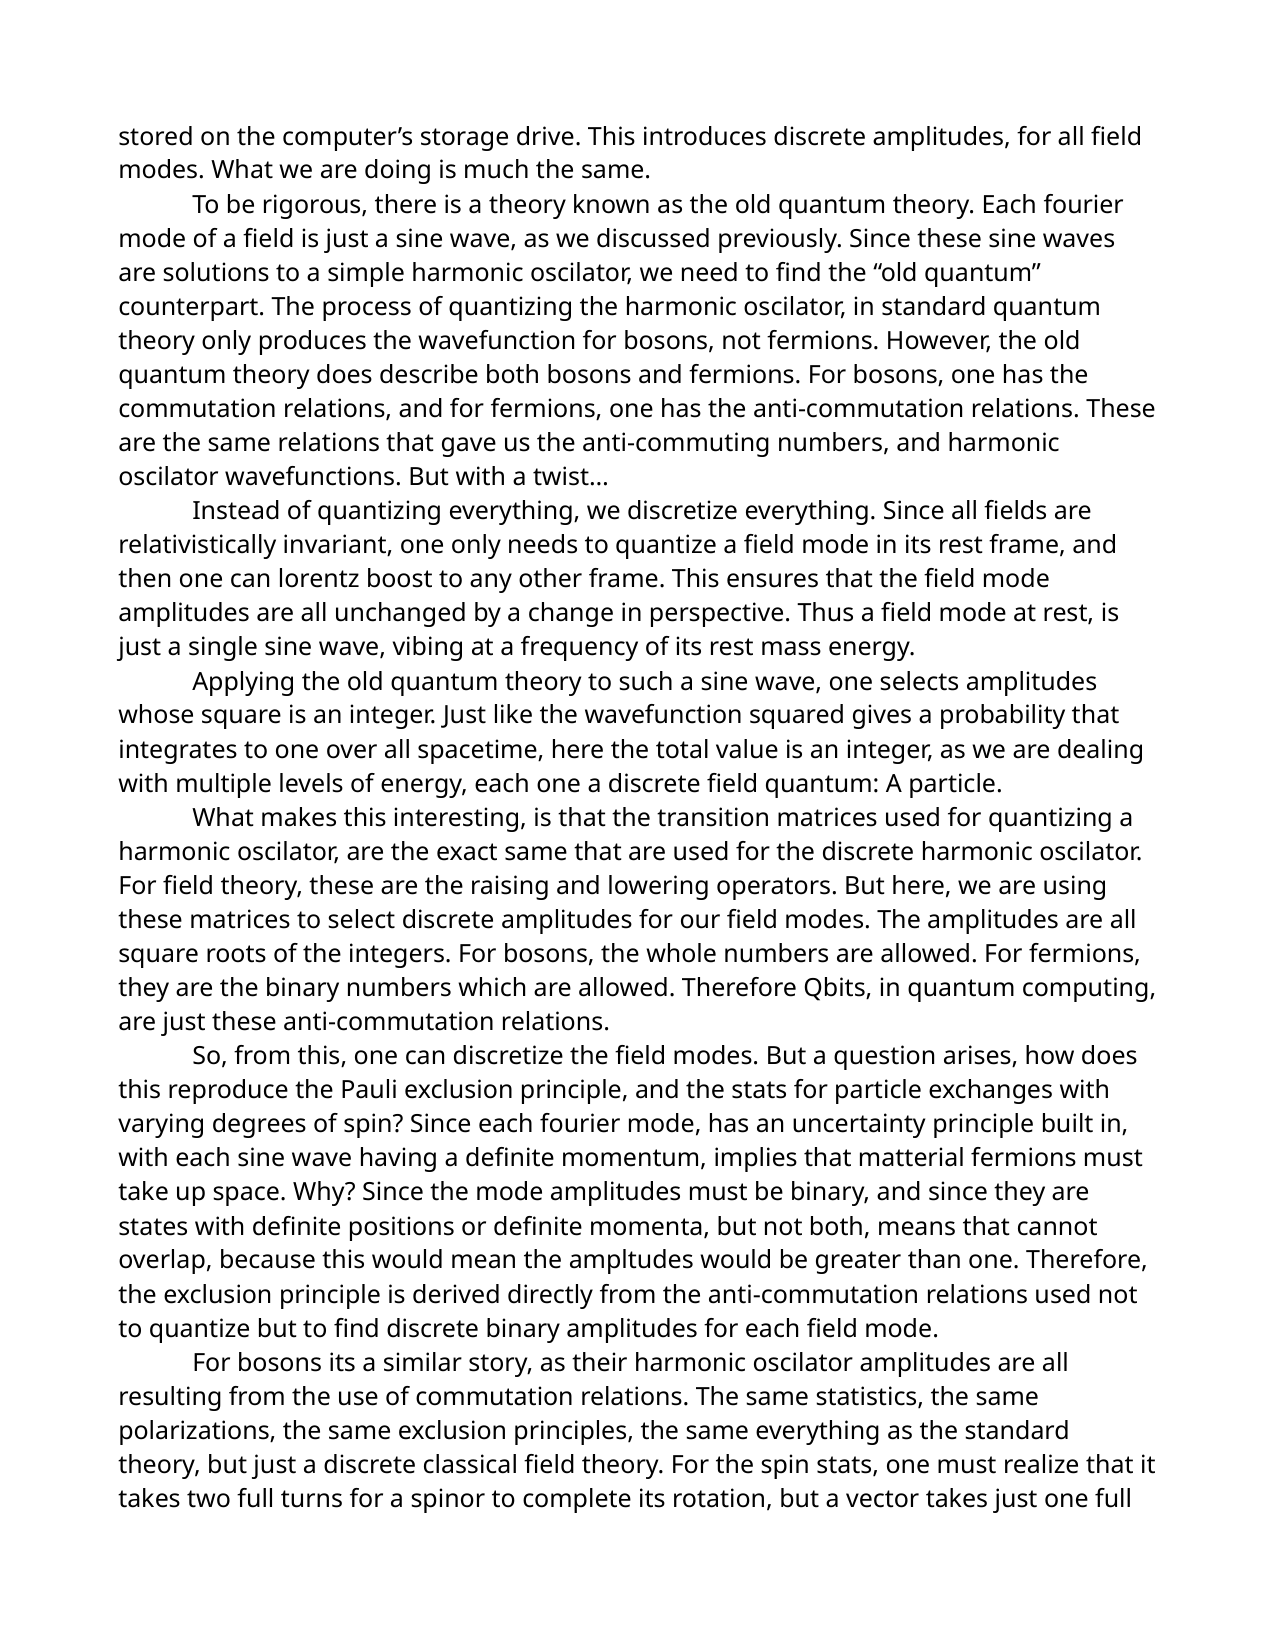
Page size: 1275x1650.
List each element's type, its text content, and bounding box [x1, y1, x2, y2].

text stored on the computer’s storage drive. This introduces discrete amplitudes, for all field modes. What we are doing is much the same. [118, 118, 1157, 186]
text Instead of quantizing everything, we discretize everything. Since all fields are relativistically invariant, one only needs to quantize a field mode in its rest frame, and then one can lorentz boost to any other frame. This ensures that the field mode amplitudes are all unchanged by a change in perspective. Thus a field mode at rest, is just a single sine wave, vibing at a frequency of its rest mass energy. [118, 493, 1157, 663]
text What makes this interesting, is that the transition matrices used for quantizing a harmonic oscilator, are the exact same that are used for the discrete harmonic oscilator. For field theory, these are the raising and lowering operators. But here, we are using these matrices to select discrete amplitudes for our field modes. The amplitudes are all square roots of the integers. For bosons, the whole numbers are allowed. For fermions, they are the binary numbers which are allowed. Therefore Qbits, in quantum computing, are just these anti-commutation relations. [118, 799, 1157, 1038]
text So, from this, one can discretize the field modes. But a question arises, how does this reproduce the Pauli exclusion principle, and the stats for particle exchanges with varying degrees of spin? Since each fourier mode, has an uncertainty principle built in, with each sine wave having a definite momentum, implies that matterial fermions must take up space. Why? Since the mode amplitudes must be binary, and since they are states with definite positions or definite momenta, but not both, means that cannot overlap, because this would mean the ampltudes would be greater than one. Therefore, the exclusion principle is derived directly from the anti-commutation relations used not to quantize but to find discrete binary amplitudes for each field mode. [118, 1038, 1157, 1344]
text For bosons its a similar story, as their harmonic oscilator amplitudes are all resulting from the use of commutation relations. The same statistics, the same polarizations, the same exclusion principles, the same everything as the standard theory, but just a discrete classical field theory. For the spin stats, one must realize that it takes two full turns for a spinor to complete its rotation, but a vector takes just one full [118, 1344, 1157, 1515]
text To be rigorous, there is a theory known as the old quantum theory. Each fourier mode of a field is just a sine wave, as we discussed previously. Since these sine waves are solutions to a simple harmonic oscilator, we need to find the “old quantum” counterpart. The process of quantizing the harmonic oscilator, in standard quantum theory only produces the wavefunction for bosons, not fermions. However, the old quantum theory does describe both bosons and fermions. For bosons, one has the commutation relations, and for fermions, one has the anti-commutation relations. These are the same relations that gave us the anti-commuting numbers, and harmonic oscilator wavefunctions. But with a twist… [118, 186, 1157, 493]
text Applying the old quantum theory to such a sine wave, one selects amplitudes whose square is an integer. Just like the wavefunction squared gives a probability that integrates to one over all spacetime, here the total value is an integer, as we are dealing with multiple levels of energy, each one a discrete field quantum: A particle. [118, 663, 1157, 799]
